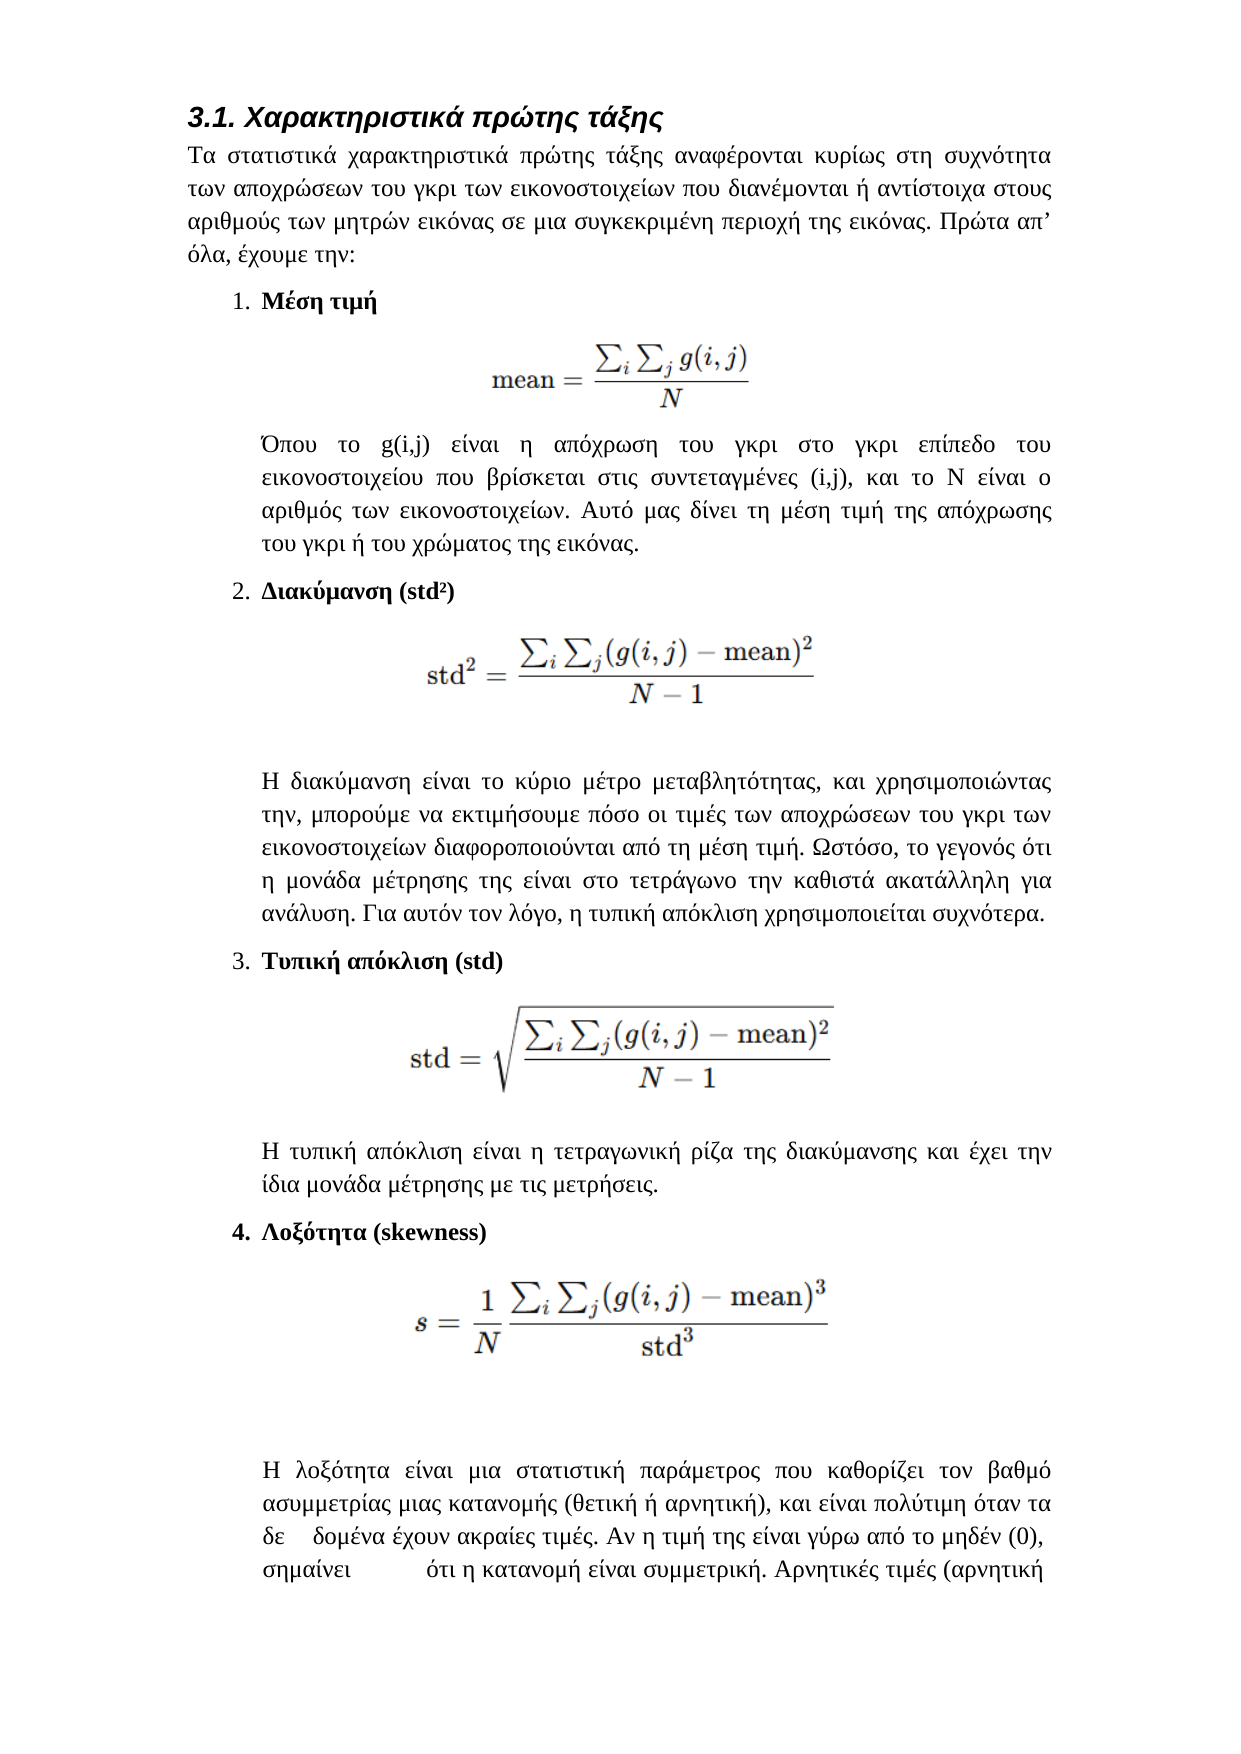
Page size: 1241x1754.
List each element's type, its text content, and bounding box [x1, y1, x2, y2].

list Η διακύμανση είναι το κύριο μέτρο μεταβλητότητας, και χρησιμοποιώντας την, μπορούμε να εκτιμήσουμε πόσο οι τιμές των αποχρώσεων του γκρι των εικονοστοιχείων διαφοροποιούνται από τη μέση τιμή. Ωστόσο, το γεγονός ότι η μονάδα μέτρησης της είναι στο τετράγωνο την καθιστά ακατάλληλη για ανάλυση. Για αυτόν τον λόγο, η τυπική απόκλιση χρησιμοποιείται συχνότερα. [232, 766, 1053, 927]
list Λοξότητα (skewness) [232, 1217, 1053, 1246]
list Διακύμανση (std²) [232, 576, 1053, 605]
list Μέση τιμή [232, 286, 1053, 315]
picture [394, 1264, 846, 1374]
list Όπου το g(i,j) είναι η απόχρωση του γκρι στο γκρι επίπεδο του εικονοστοιχείου που βρίσκεται στις συντεταγμένες (i,j), και το N είναι ο αριθμός των εικονοστοιχείων. Αυτό μας δίνει τη μέση τιμή της απόχρωσης του γκρι ή του χρώματος της εικόνας. [232, 429, 1053, 557]
list Τυπική απόκλιση (std) [232, 946, 1053, 975]
subtitle 3.1. Χαρακτηριστικά πρώτης τάξης [187, 100, 1053, 133]
picture [414, 623, 827, 720]
text Η λοξότητα είναι μια στατιστική παράμετρος που καθορίζει τον βαθμό ασυμμετρίας μιας κατανομής (θετική ή αρνητική), και είναι πολύτιμη όταν τα δε δομένα έχουν ακραίες τιμές. Αν η τιμή της είναι γύρω από το μηδέν (0), σημαίνει ότι η κατανομή είναι συμμετρική. Αρνητικές τιμές (αρνητική [187, 1455, 1053, 1583]
picture [479, 334, 761, 420]
text Τα στατιστικά χαρακτηριστικά πρώτης τάξης αναφέρονται κυρίως στη συχνότητα των αποχρώσεων του γκρι των εικονοστοιχείων που διανέμονται ή αντίστοιχα στους αριθμούς των μητρών εικόνας σε μια συγκεκριμένη περιοχή της εικόνας. Πρώτα απ’ όλα, έχουμε την: [187, 140, 1053, 268]
list Η τυπική απόκλιση είναι η τετραγωνική ρίζα της διακύμανσης και έχει την ίδια μονάδα μέτρησης με τις μετρήσεις. [232, 1136, 1053, 1198]
picture [371, 993, 869, 1115]
